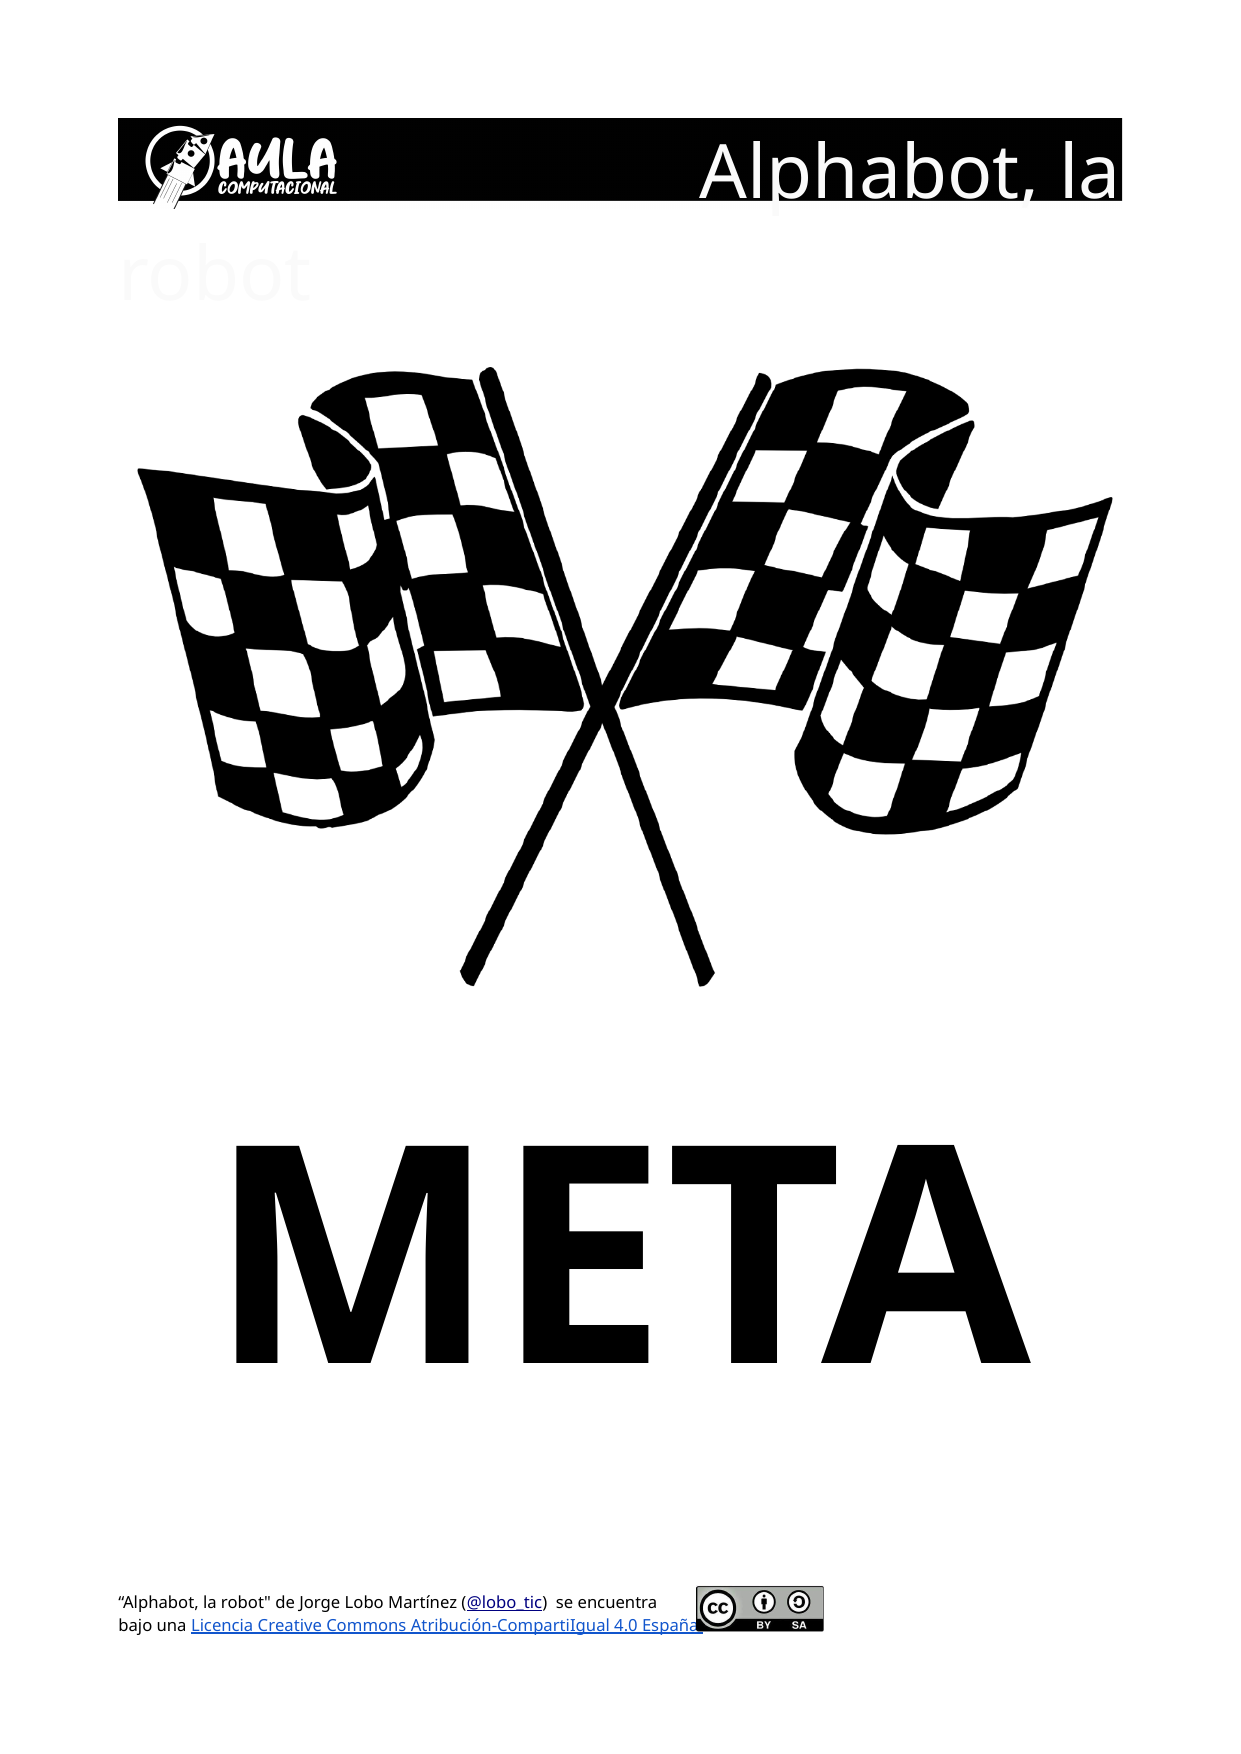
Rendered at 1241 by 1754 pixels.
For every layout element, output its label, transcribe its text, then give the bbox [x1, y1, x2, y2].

picture [779, 163, 801, 193]
picture [118, 352, 1123, 1010]
picture [696, 1585, 824, 1632]
picture [118, 118, 1123, 209]
text META [118, 1038, 1122, 1452]
